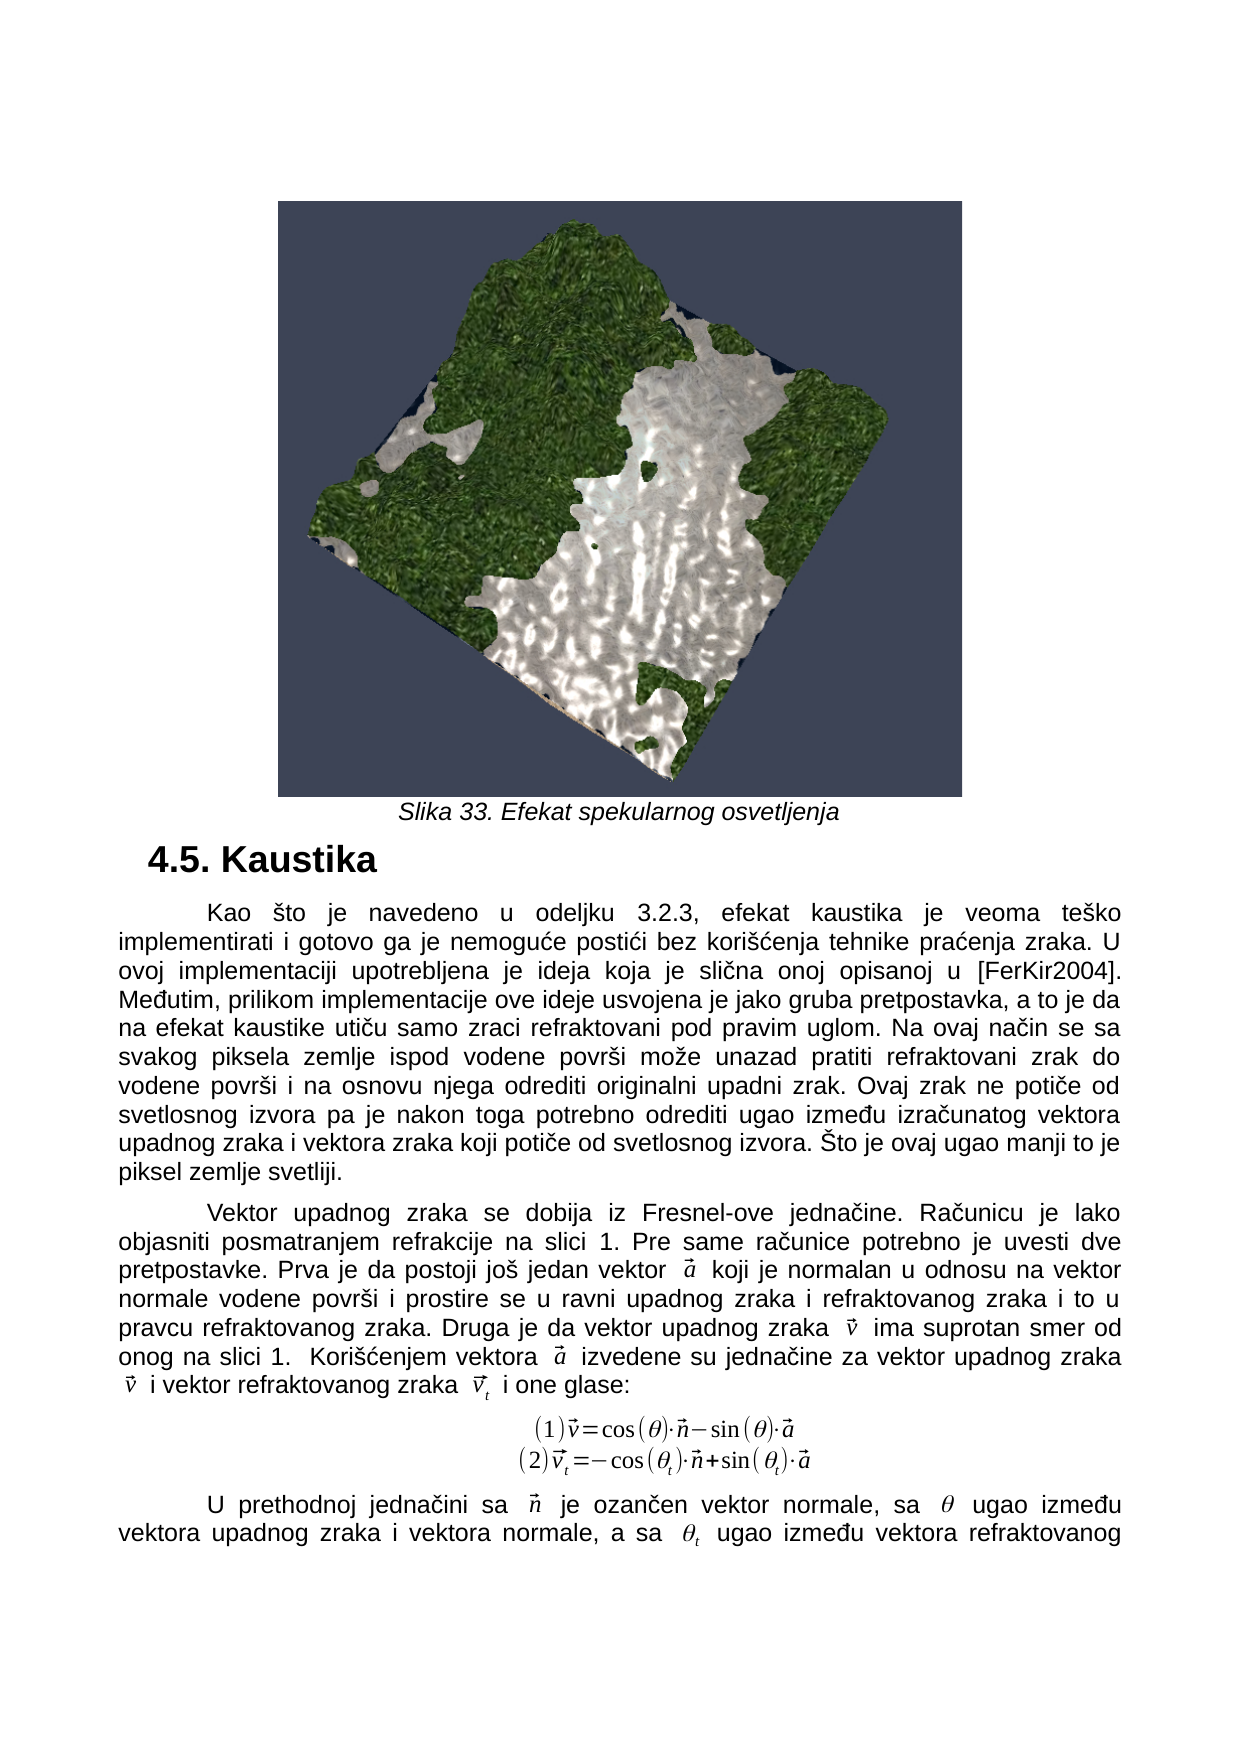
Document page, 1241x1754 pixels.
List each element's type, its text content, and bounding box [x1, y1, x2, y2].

text Vektor upadnog zraka se dobija iz Fresnel-ove jednačine. Računicu je lako objasniti posmatranjem refrakcije na slici 1. Pre same računice potrebno je uvesti dve pretpostavke. Prva je da postoji još jedan vektor koji je normalan u odnosu na vektor normale vodene površi i prostire se u ravni upadnog zraka i refraktovanog zraka i to u pravcu refraktovanog zraka. Druga je da vektor upadnog zraka ima suprotan smer od onog na slici 1. Korišćenjem vektora izvedene su jednačine za vektor upadnog zraka i vektor refraktovanog zraka i one glase: [118, 1198, 1122, 1403]
text U prethodnoj jednačini sa je ozančen vektor normale, sa ugao između vektora upadnog zraka i vektora normale, a sa ugao između vektora refraktovanog [118, 1489, 1122, 1551]
text Slika 33. Efekat spekularnog osvetljenja [278, 797, 962, 826]
picture [278, 201, 963, 797]
text Kao što je navedeno u odeljku 3.2.3, efekat kaustika je veoma teško implementirati i gotovo ga je nemoguće postići bez korišćenja tehnike praćenja zraka. U ovoj implementaciji upotrebljena je ideja koja je slična onoj opisanoj u [FerKir2004]. Međutim, prilikom implementacije ove ideje usvojena je jako gruba pretpostavka, a to je da na efekat kaustike utiču samo zraci refraktovani pod pravim uglom. Na ovaj način se sa svakog piksela zemlje ispod vodene površi može unazad pratiti refraktovani zrak do vodene površi i na osnovu njega odrediti originalni upadni zrak. Ovaj zrak ne potiče od svetlosnog izvora pa je nakon toga potrebno odrediti ugao između izračunatog vektora upadnog zraka i vektora zraka koji potiče od svetlosnog izvora. Što je ovaj ugao manji to je piksel zemlje svetliji. [118, 898, 1122, 1186]
subtitle Kaustika [148, 177, 1122, 881]
